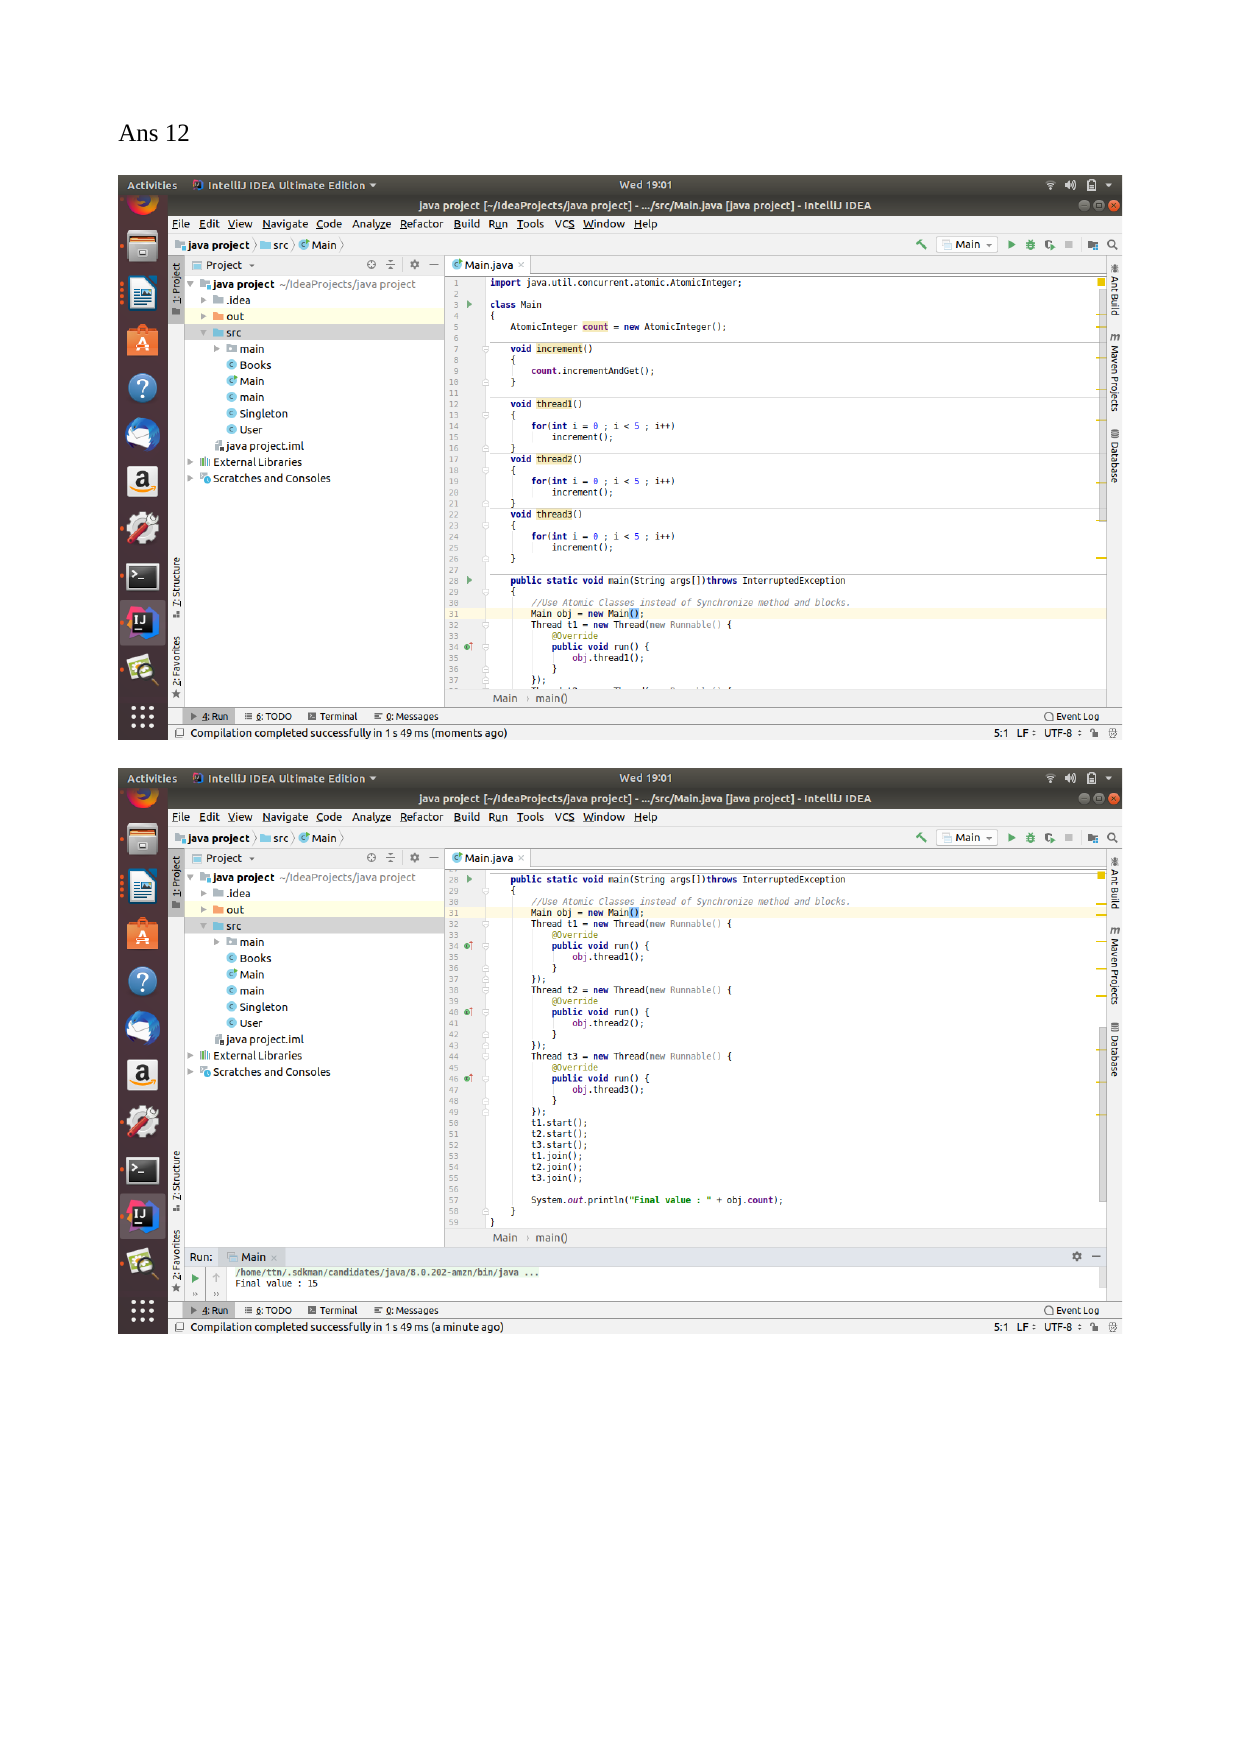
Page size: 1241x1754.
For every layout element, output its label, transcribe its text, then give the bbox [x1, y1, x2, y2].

text Ans 12 [118, 118, 1122, 147]
picture [118, 768, 1123, 1334]
picture [118, 175, 1123, 740]
